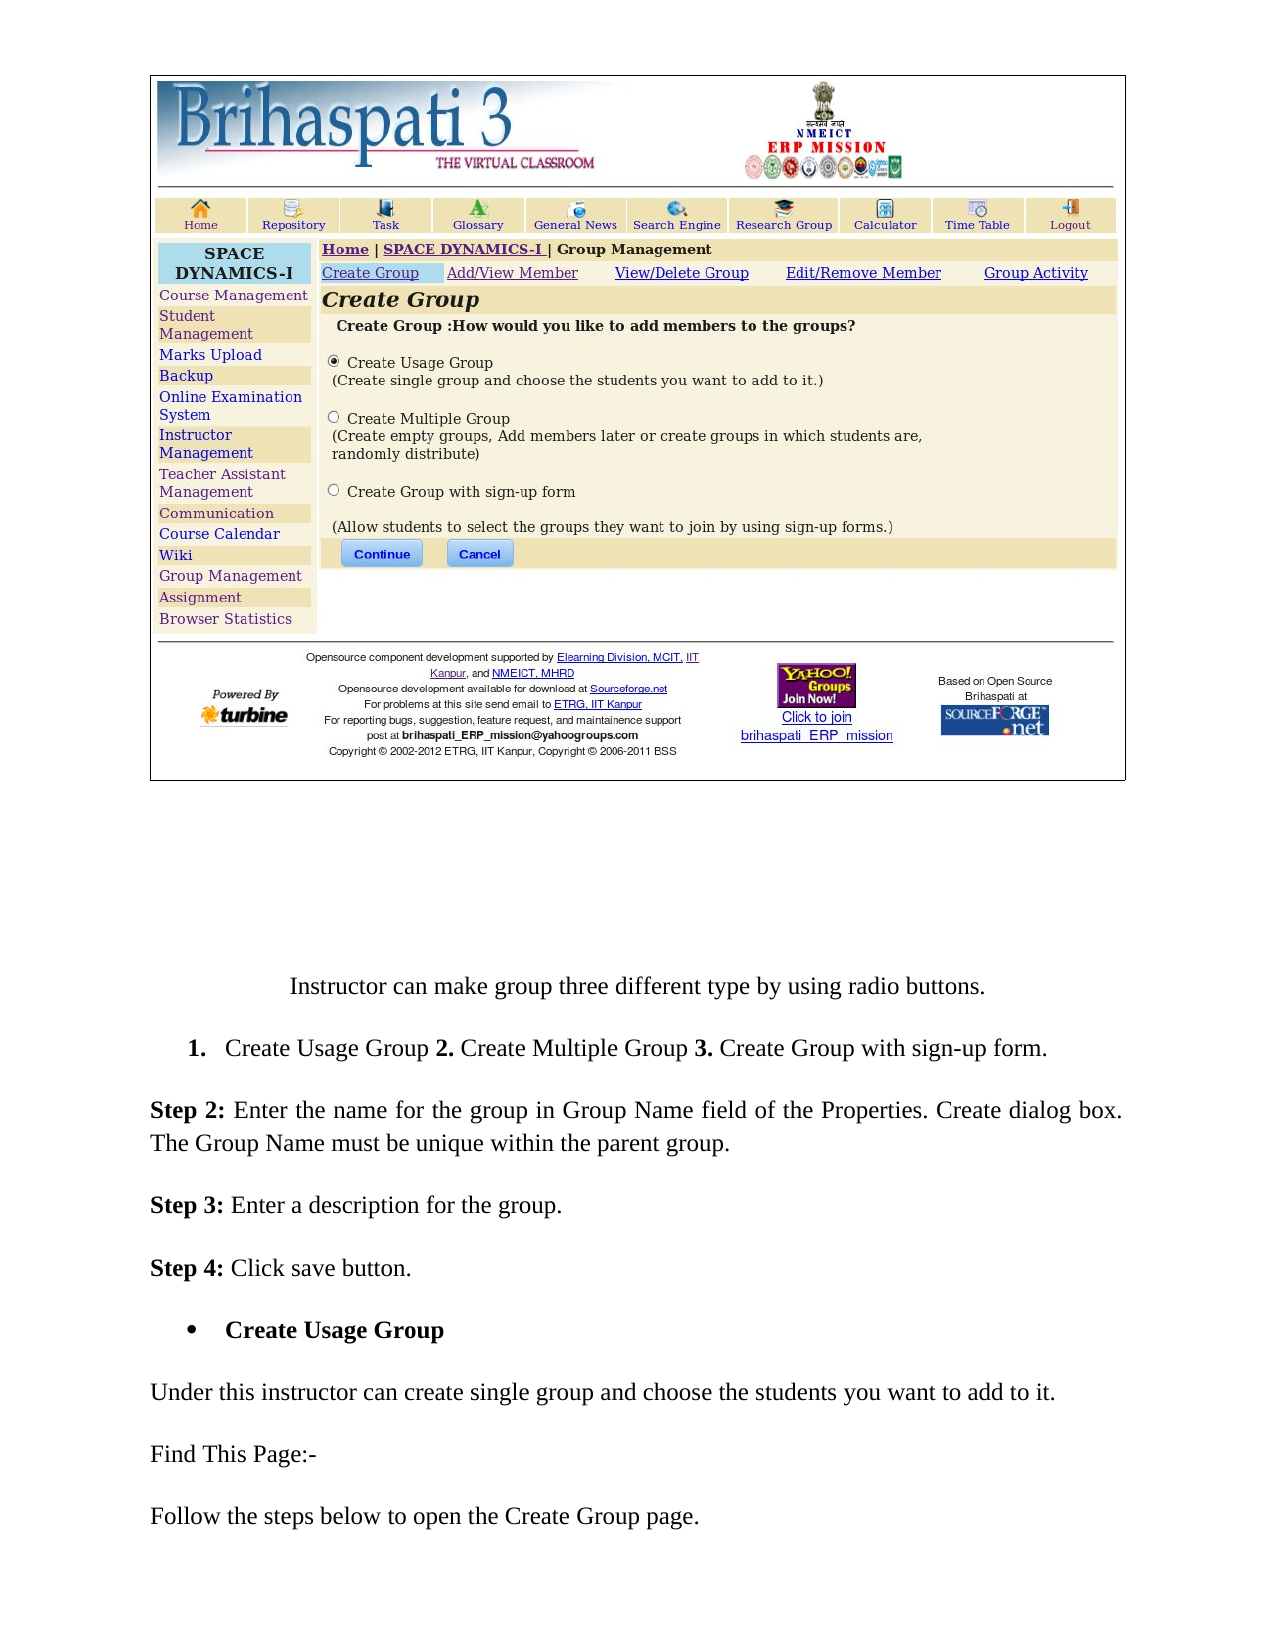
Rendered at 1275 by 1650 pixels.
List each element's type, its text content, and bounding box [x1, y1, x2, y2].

text Step 3: Enter a description for the group. [150, 1191, 1125, 1219]
text Step 4: Click save button. [150, 1253, 1125, 1281]
picture [153, 78, 1122, 777]
list Create Usage Group 2. Create Multiple Group 3. Create Group with sign-up form. [187, 1033, 1125, 1062]
list Create Usage Group [187, 1315, 1125, 1344]
text Find This Page:- [150, 1439, 1125, 1468]
text Under this instructor can create single group and choose the students you want to add to it. [150, 1377, 1125, 1406]
text Step 2: Enter the name for the group in Group Name field of the Properties. Create dialog box. The Group Name must be unique within the parent group. [150, 1095, 1125, 1157]
text Follow the steps below to open the Create Group page. [150, 1501, 1125, 1530]
text Instructor can make group three different type by using radio buttons. [150, 971, 1125, 1000]
